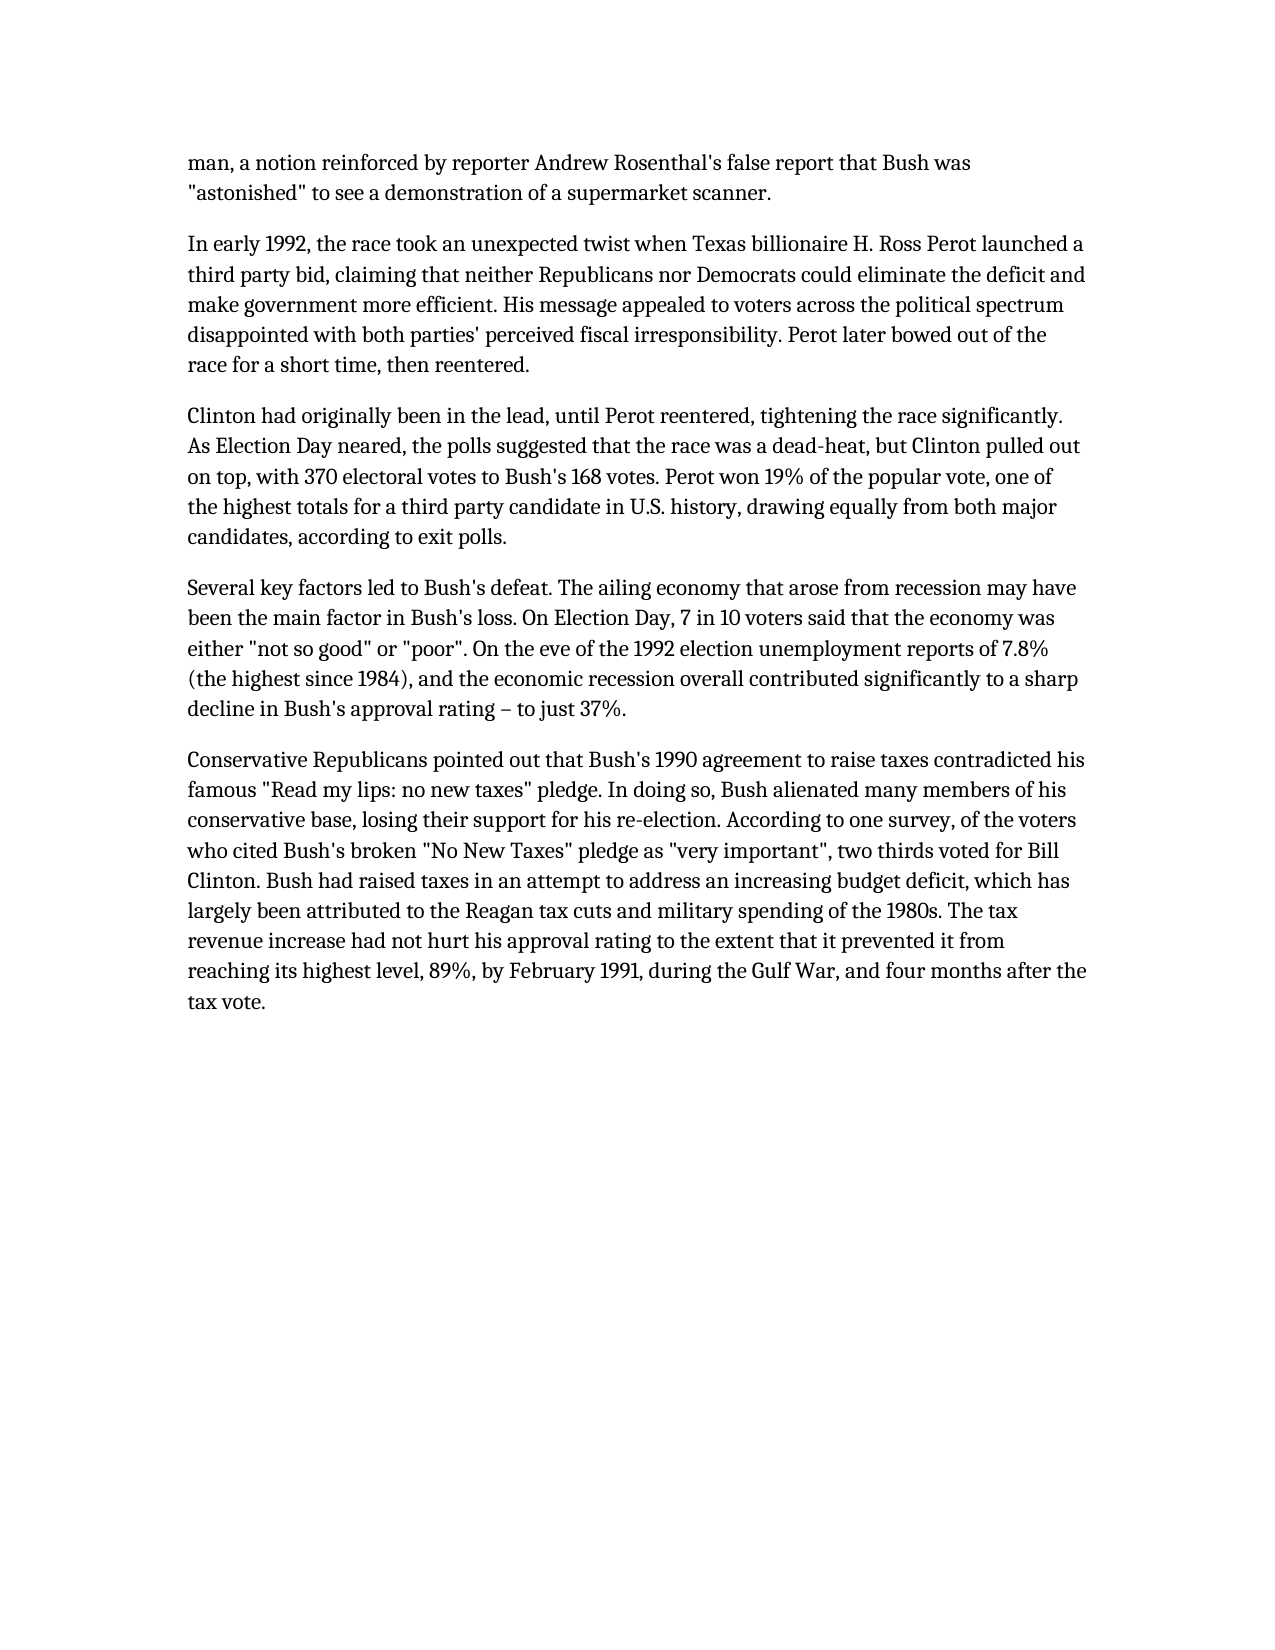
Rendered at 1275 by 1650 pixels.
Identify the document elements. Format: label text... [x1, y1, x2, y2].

text Clinton had originally been in the lead, until Perot reentered, tightening the race significantly. As Election Day neared, the polls suggested that the race was a dead-heat, but Clinton pulled out on top, with 370 electoral votes to Bush's 168 votes. Perot won 19% of the popular vote, one of the highest totals for a third party candidate in U.S. history, drawing equally from both major candidates, according to exit polls. [187, 403, 1087, 550]
text Several key factors led to Bush's defeat. The ailing economy that arose from recession may have been the main factor in Bush's loss. On Election Day, 7 in 10 voters said that the economy was either "not so good" or "poor". On the eve of the 1992 election unemployment reports of 7.8% (the highest since 1984), and the economic recession overall contributed significantly to a sharp decline in Bush's approval rating – to just 37%. [187, 575, 1087, 722]
text In early 1992, the race took an unexpected twist when Texas billionaire H. Ross Perot launched a third party bid, claiming that neither Republicans nor Democrats could eliminate the deficit and make government more efficient. His message appealed to voters across the political spectrum disappointed with both parties' perceived fiscal irresponsibility. Perot later bowed out of the race for a short time, then reentered. [187, 231, 1087, 378]
text Conservative Republicans pointed out that Bush's 1990 agreement to raise taxes contradicted his famous "Read my lips: no new taxes" pledge. In doing so, Bush alienated many members of his conservative base, losing their support for his re-election. According to one survey, of the voters who cited Bush's broken "No New Taxes" pledge as "very important", two thirds voted for Bill Clinton. Bush had raised taxes in an attempt to address an increasing budget deficit, which has largely been attributed to the Reagan tax cuts and military spending of the 1980s. The tax revenue increase had not hurt his approval rating to the extent that it prevented it from reaching its highest level, 89%, by February 1991, during the Gulf War, and four months after the tax vote. [187, 747, 1087, 1015]
text man, a notion reinforced by reporter Andrew Rosenthal's false report that Bush was "astonished" to see a demonstration of a supermarket scanner. [187, 150, 1087, 207]
